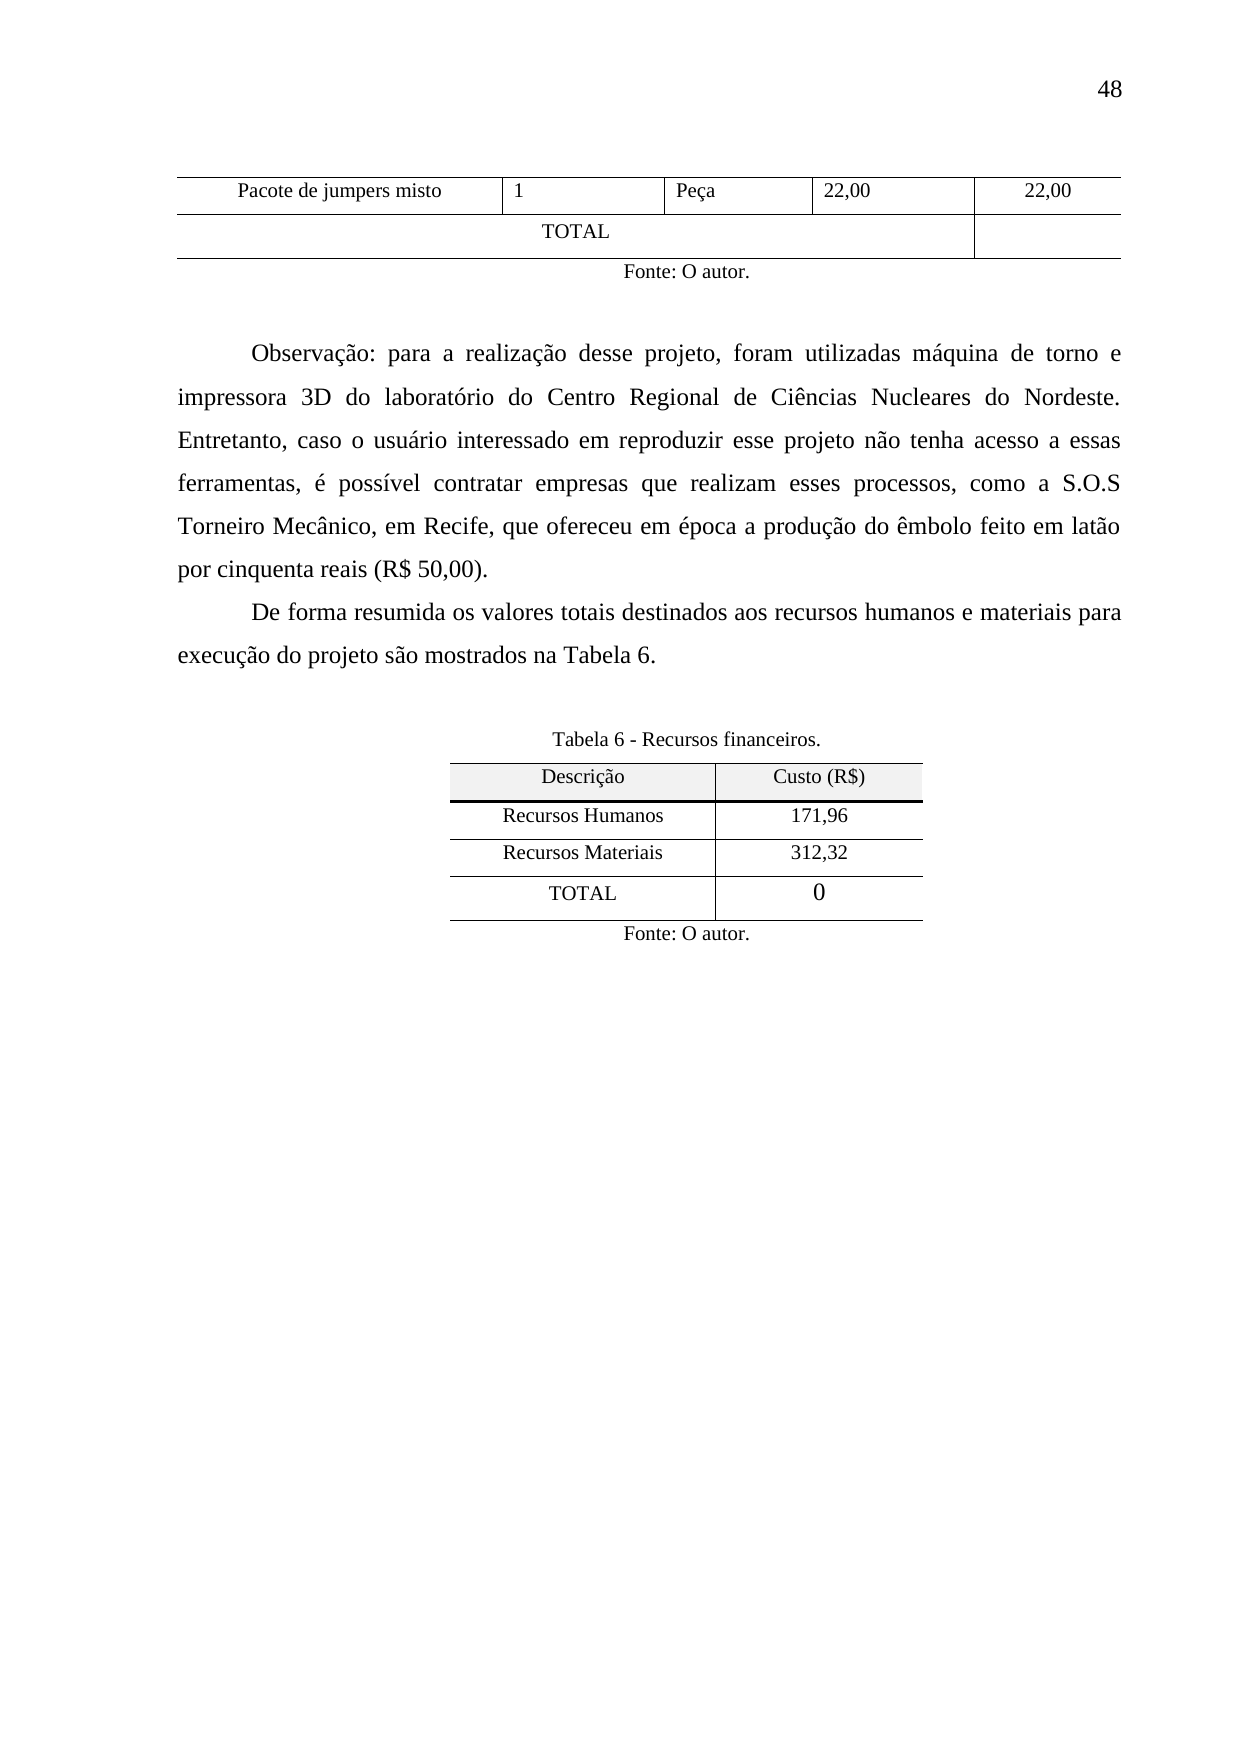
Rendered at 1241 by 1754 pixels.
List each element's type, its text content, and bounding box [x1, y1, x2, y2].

text De forma resumida os valores totais destinados aos recursos humanos e materiais para execução do projeto são mostrados na Tabela 6. [177, 597, 1122, 669]
table_cell 312,32 [716, 840, 922, 876]
table_cell TOTAL [450, 877, 715, 920]
table_header Custo (R$) [716, 764, 922, 800]
text Tabela 6 - Recursos financeiros. [177, 727, 1122, 751]
text Observação: para a realização desse projeto, foram utilizadas máquina de torno e impressora 3D do laboratório do Centro Regional de Ciências Nucleares do Nordeste. Entretanto, caso o usuário interessado em reproduzir esse projeto não tenha acesso a essas ferramentas, é possível contratar empresas que realizam esses processos, como a S.O.S Torneiro Mecânico, em Recife, que ofereceu em época a produção do êmbolo feito em latão por cinquenta reais (R$ 50,00). [177, 338, 1122, 583]
table_cell 22,00 [975, 178, 1121, 214]
table_cell [975, 215, 1121, 258]
table_header Descrição [450, 764, 715, 800]
table_cell 1 [503, 178, 664, 214]
table_cell 22,00 [813, 178, 974, 214]
table_cell TOTAL [177, 215, 974, 258]
text Fonte: O autor. [177, 259, 1122, 283]
table_cell 171,96 [716, 803, 922, 839]
table_cell Recursos Humanos [450, 803, 715, 839]
table_cell 484,28 [716, 877, 922, 920]
table_cell Pacote de jumpers misto [177, 178, 502, 214]
table_cell Peça [665, 178, 812, 214]
text Fonte: O autor. [177, 921, 1122, 945]
table_cell Recursos Materiais [450, 840, 715, 876]
